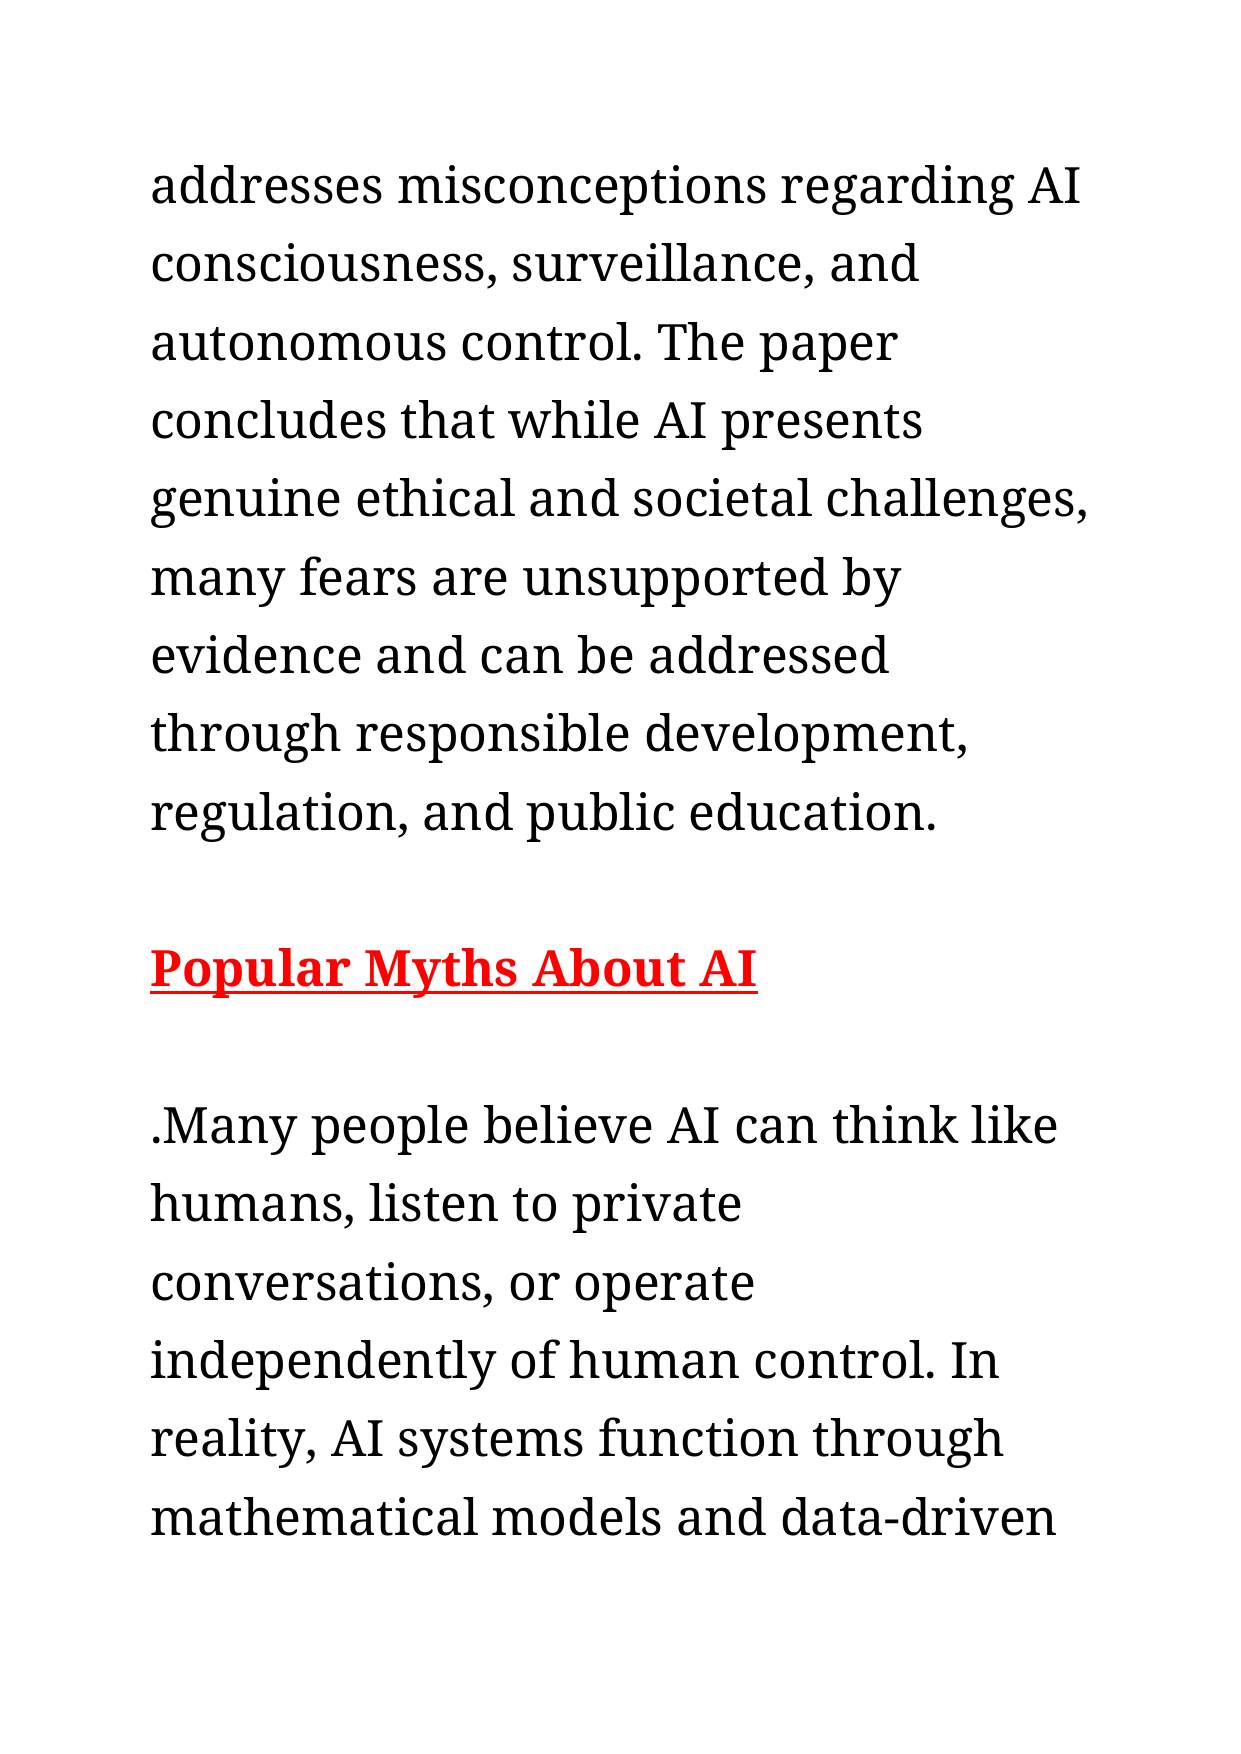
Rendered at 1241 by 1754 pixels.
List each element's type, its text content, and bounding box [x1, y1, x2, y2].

text addresses misconceptions regarding AI consciousness, surveillance, and autonomous control. The paper concludes that while AI presents genuine ethical and societal challenges, many fears are unsupported by evidence and can be addressed through responsible development, regulation, and public education. [150, 150, 1090, 845]
text .Many people believe AI can think like humans, listen to private conversations, or operate independently of human control. In reality, AI systems function through mathematical models and data-driven [150, 1090, 1090, 1550]
text Popular Myths About AI [150, 933, 1090, 1001]
